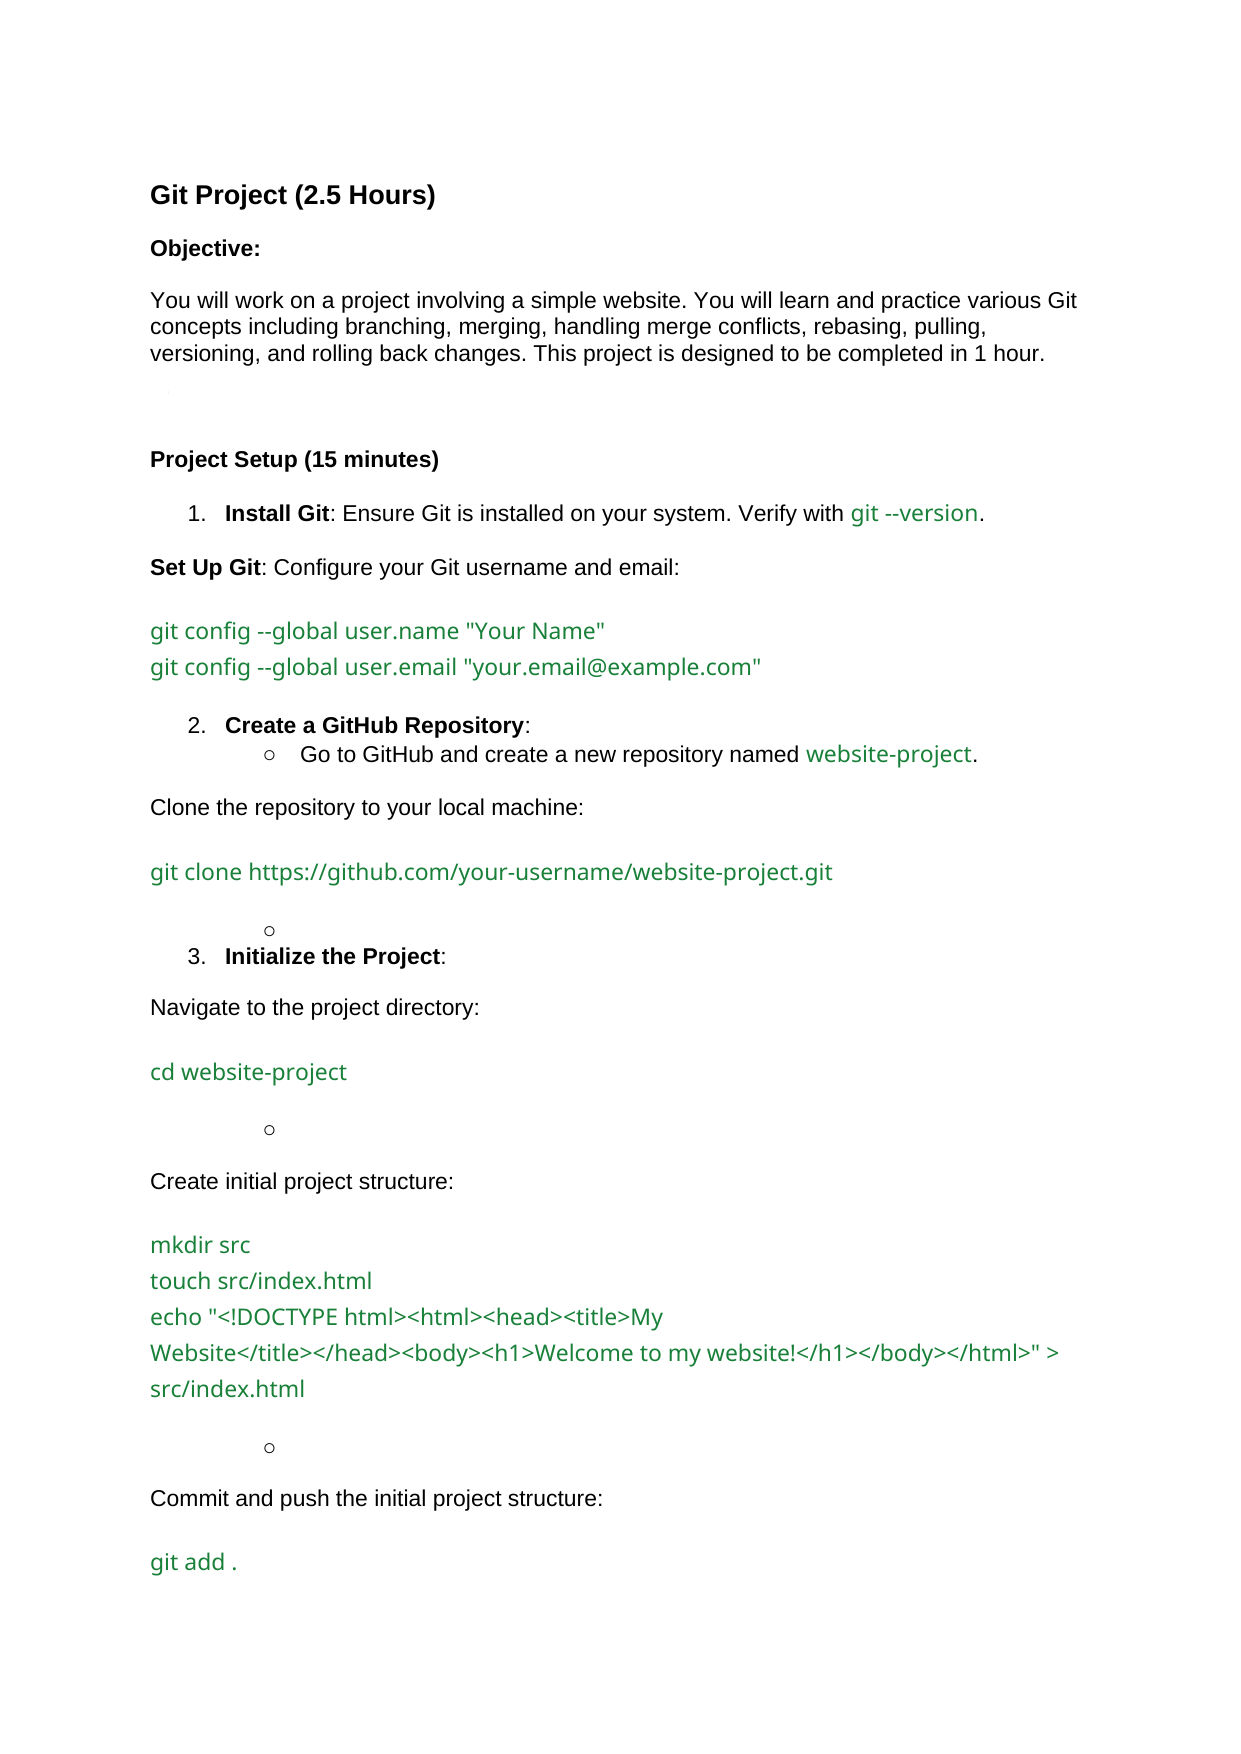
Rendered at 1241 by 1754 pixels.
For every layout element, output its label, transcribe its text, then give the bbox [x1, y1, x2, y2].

text touch src/index.html [150, 1265, 1090, 1296]
subtitle Git Project (2.5 Hours) [150, 179, 1090, 210]
list Go to GitHub and create a new repository named website-project. [262, 738, 1090, 769]
text Create initial project structure: mkdir src [150, 1168, 1090, 1260]
list Install Git: Ensure Git is installed on your system. Verify with git --version. [187, 497, 1090, 529]
text Set Up Git: Configure your Git username and email: git config --global user.name "Your Name" [150, 554, 1090, 646]
text Commit and push the initial project structure: git add . [150, 1485, 1090, 1578]
list Initialize the Project: [187, 943, 1090, 969]
text Clone the repository to your local machine: git clone https://github.com/your-username/website-project.git [150, 794, 1090, 887]
text git config --global user.email "your.email@example.com" [150, 651, 1090, 682]
subtitle Project Setup (15 minutes) [150, 446, 1090, 472]
text You will work on a project involving a simple website. You will learn and practice various Git concepts including branching, merging, handling merge conflicts, rebasing, pulling, versioning, and rolling back changes. This project is designed to be completed in 1 hour. [150, 287, 1090, 366]
text Navigate to the project directory: cd website-project [150, 994, 1090, 1087]
list Create a GitHub Repository: [187, 712, 1090, 738]
text echo "<!DOCTYPE html><html><head><title>My Website</title></head><body><h1>Welcome to my website!</h1></body></html>" > src/index.html [150, 1301, 1090, 1404]
subtitle Objective: [150, 235, 1090, 262]
